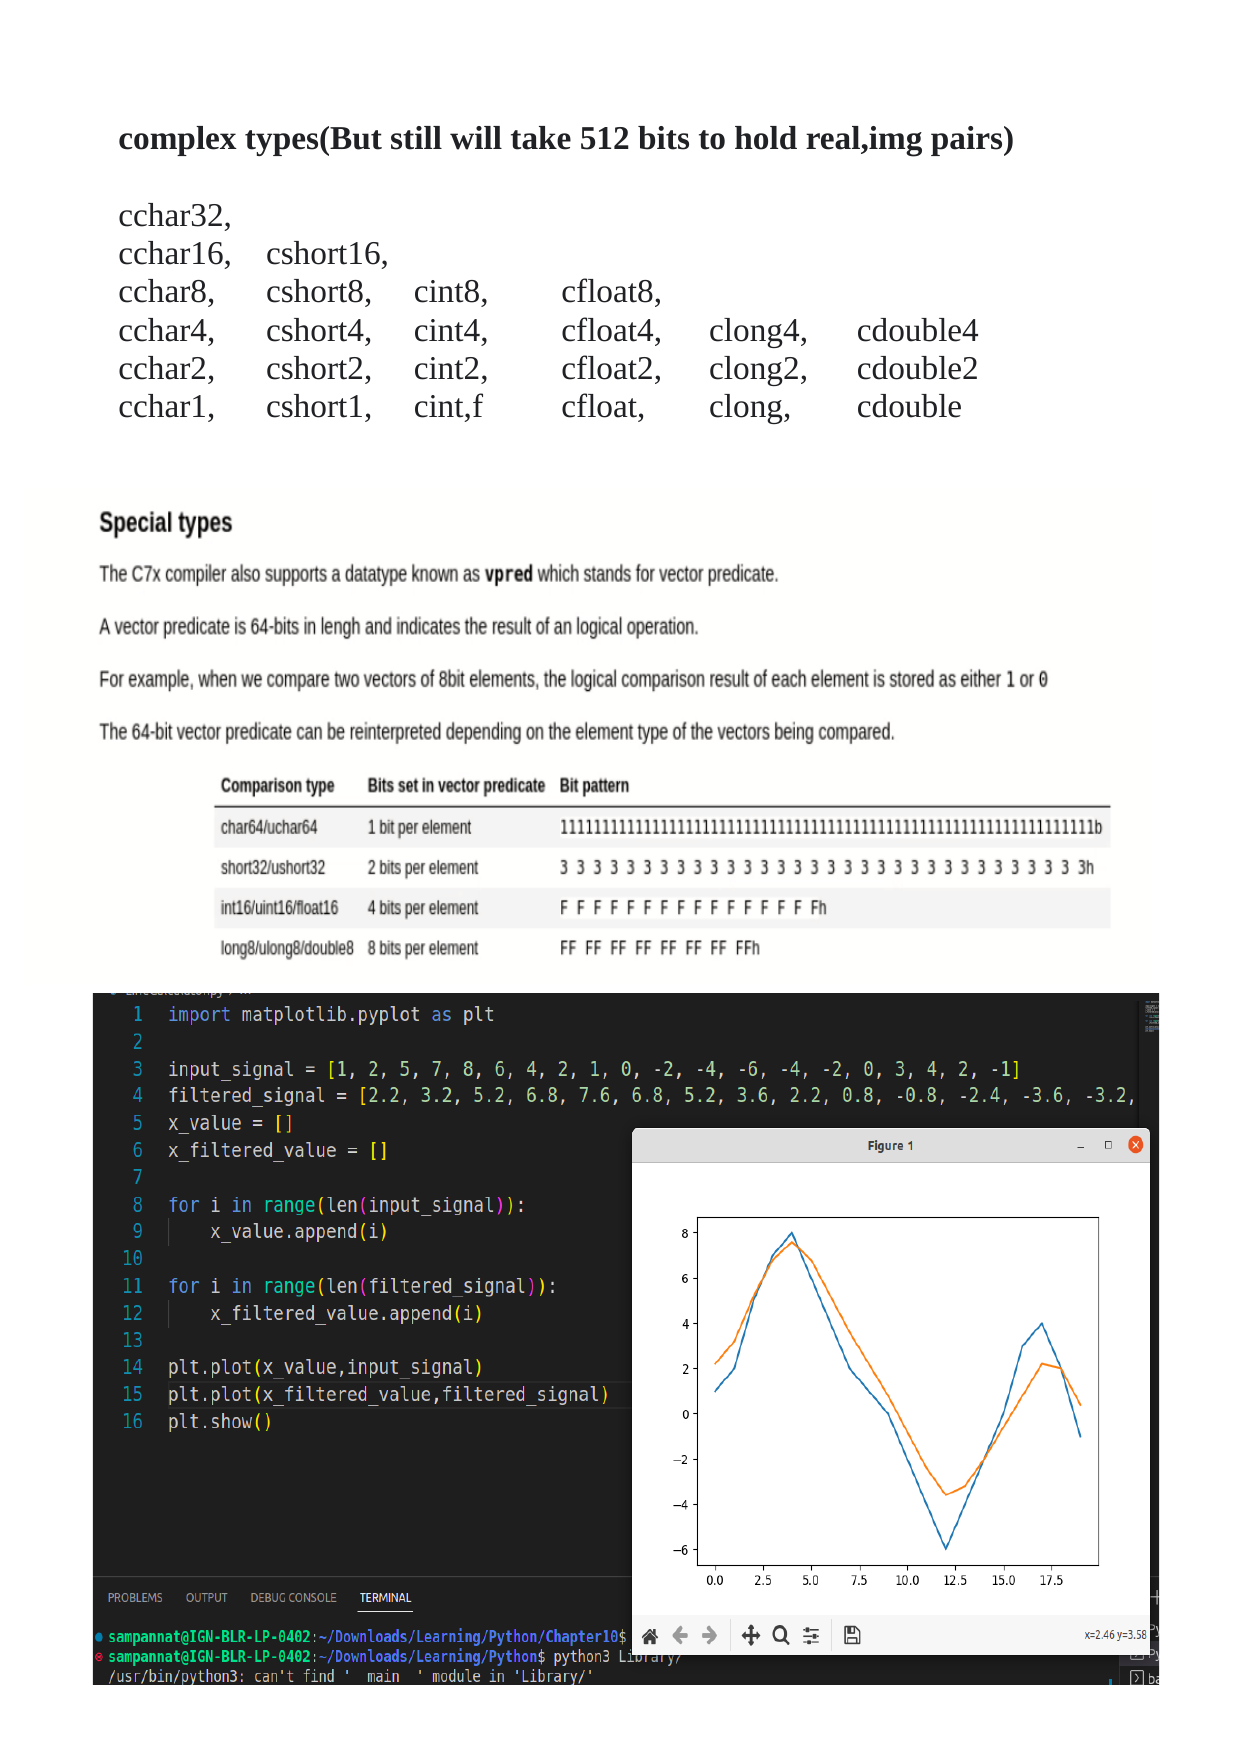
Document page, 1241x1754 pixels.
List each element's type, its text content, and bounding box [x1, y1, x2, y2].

text cchar4, cshort4, cint4, cfloat4, clong4, cdouble4 [118, 310, 1122, 348]
text complex types(But still will take 512 bits to hold real,img pairs) [118, 118, 1122, 156]
text cchar16, cshort16, [118, 233, 1122, 271]
picture [92, 993, 1160, 1685]
text cchar8, cshort8, cint8, cfloat8, [118, 271, 1122, 310]
text cchar32, [118, 195, 1122, 233]
text cchar1, cshort1, cint,f cfloat, clong, cdouble [118, 386, 1122, 425]
picture [23, 498, 1152, 985]
text cchar2, cshort2, cint2, cfloat2, clong2, cdouble2 [118, 348, 1122, 386]
